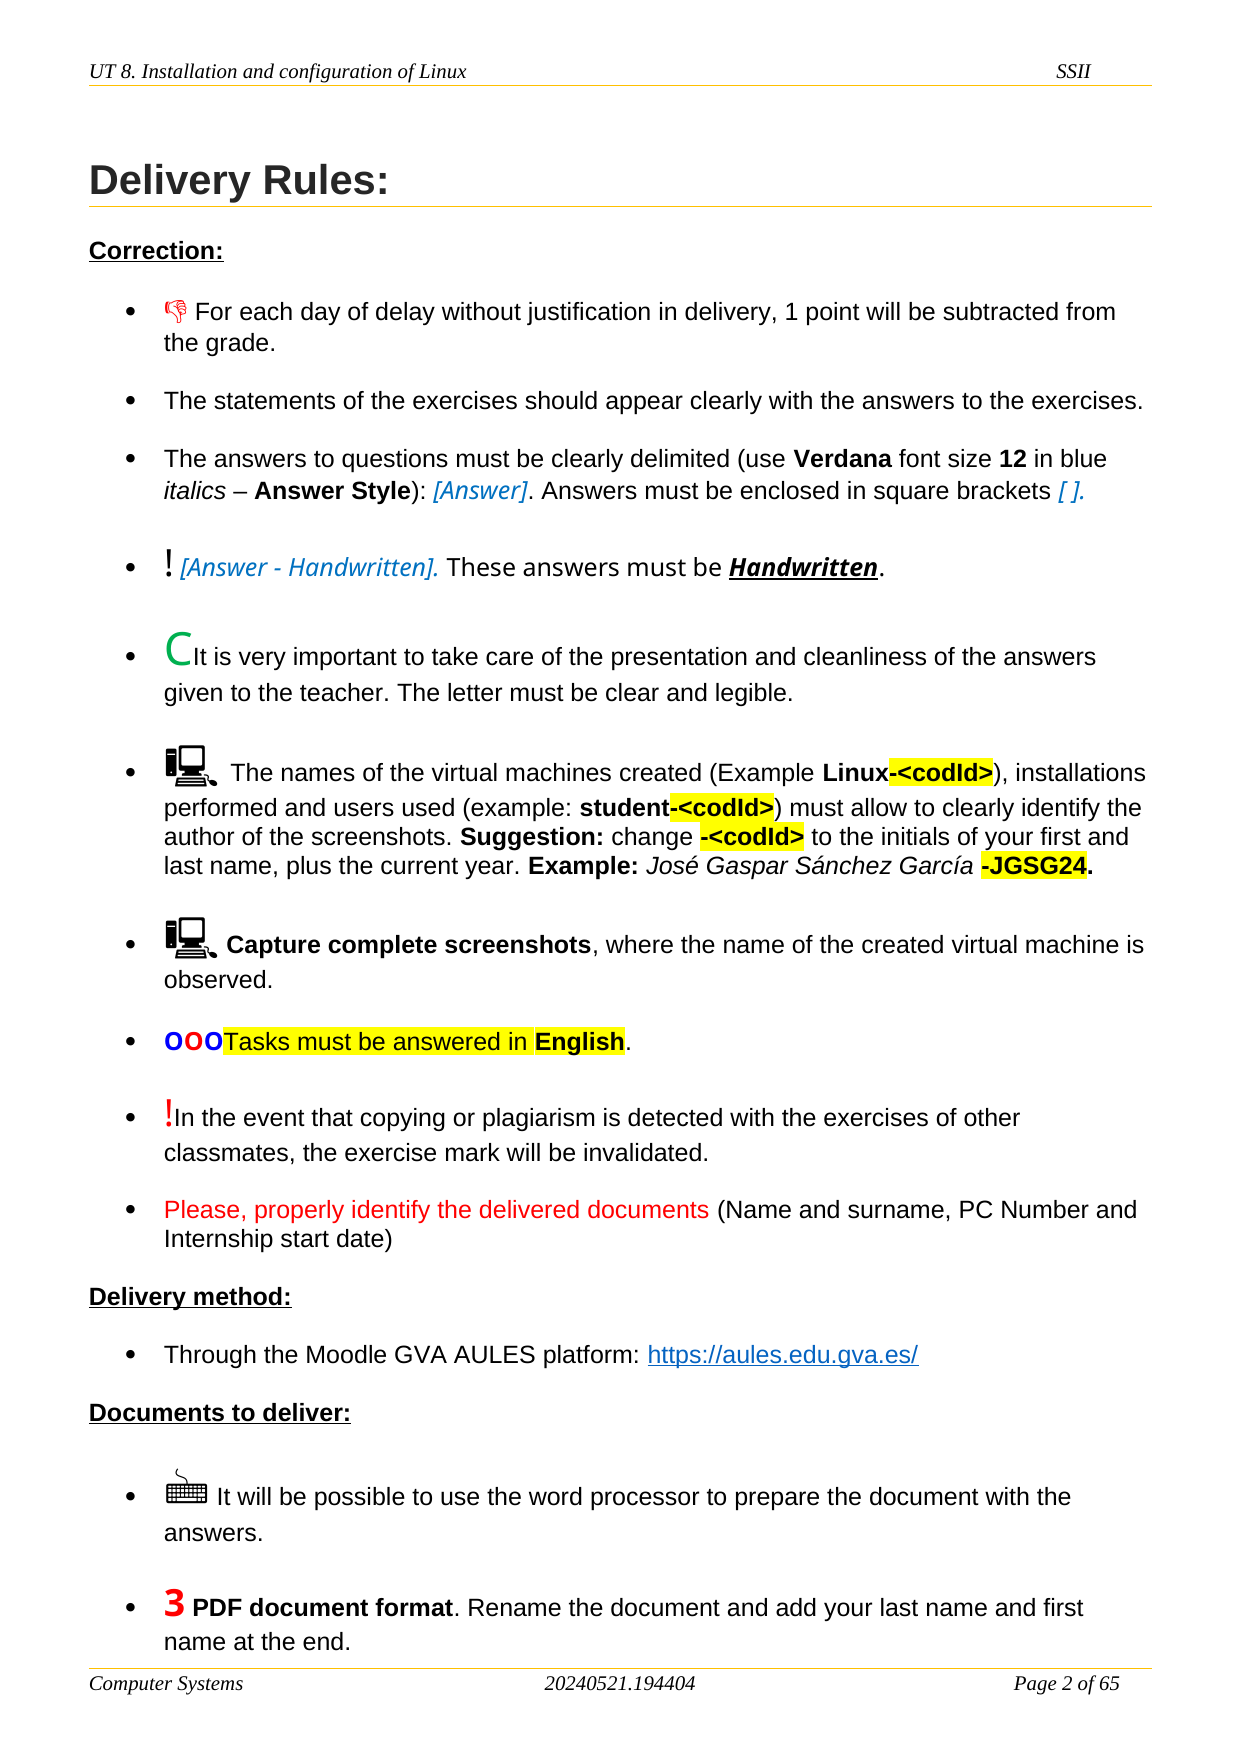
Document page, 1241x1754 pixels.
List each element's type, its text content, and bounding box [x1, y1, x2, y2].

list ! [Answer - Handwritten]. These answers must be Handwritten. [126, 536, 1152, 587]
text Correction: [89, 236, 1152, 264]
list 🖮 It will be possible to use the word processor to prepare the document with the answers. [126, 1456, 1152, 1547]
list Please, properly identify the delivered documents (Name and surname, PC Number and Internship start date) [126, 1195, 1152, 1253]
list 🖳 The names of the virtual machines created (Example Linux-<codId>), installations performed and users used (example: student-<codId>) must allow to clearly identify the author of the screenshots. Suggestion: change -<codId> to the initials of your first and last name, plus the current year. Example: José Gaspar Sánchez García -JGSG24. [126, 736, 1152, 879]
list The statements of the exercises should appear clearly with the answers to the exercises. [126, 386, 1152, 414]
text Documents to deliver: [89, 1398, 1152, 1427]
list OOOTasks must be answered in English. [126, 1023, 1152, 1057]
text Delivery method: [89, 1282, 1152, 1311]
list The answers to questions must be clearly delimited (use Verdana font size 12 in blue italics – Answer Style): [Answer]. Answers must be enclosed in square brackets [ ]. [126, 444, 1152, 507]
list 🖳 Capture complete screenshots, where the name of the created virtual machine is observed. [126, 908, 1152, 994]
text Delivery Rules: [89, 156, 1152, 206]
list Through the Moodle GVA AULES platform: https://aules.edu.gva.es/ [126, 1340, 1152, 1369]
list 3 PDF document format. Rename the document and add your last name and first name at the end. [126, 1576, 1152, 1656]
list CIt is very important to take care of the presentation and cleanliness of the answers given to the teacher. The letter must be clear and legible. [126, 616, 1152, 707]
list !In the event that copying or plagiarism is detected with the exercises of other classmates, the exercise mark will be invalidated. [126, 1086, 1152, 1166]
list 👎 For each day of delay without justification in delivery, 1 point will be subtracted from the grade. [126, 294, 1152, 357]
